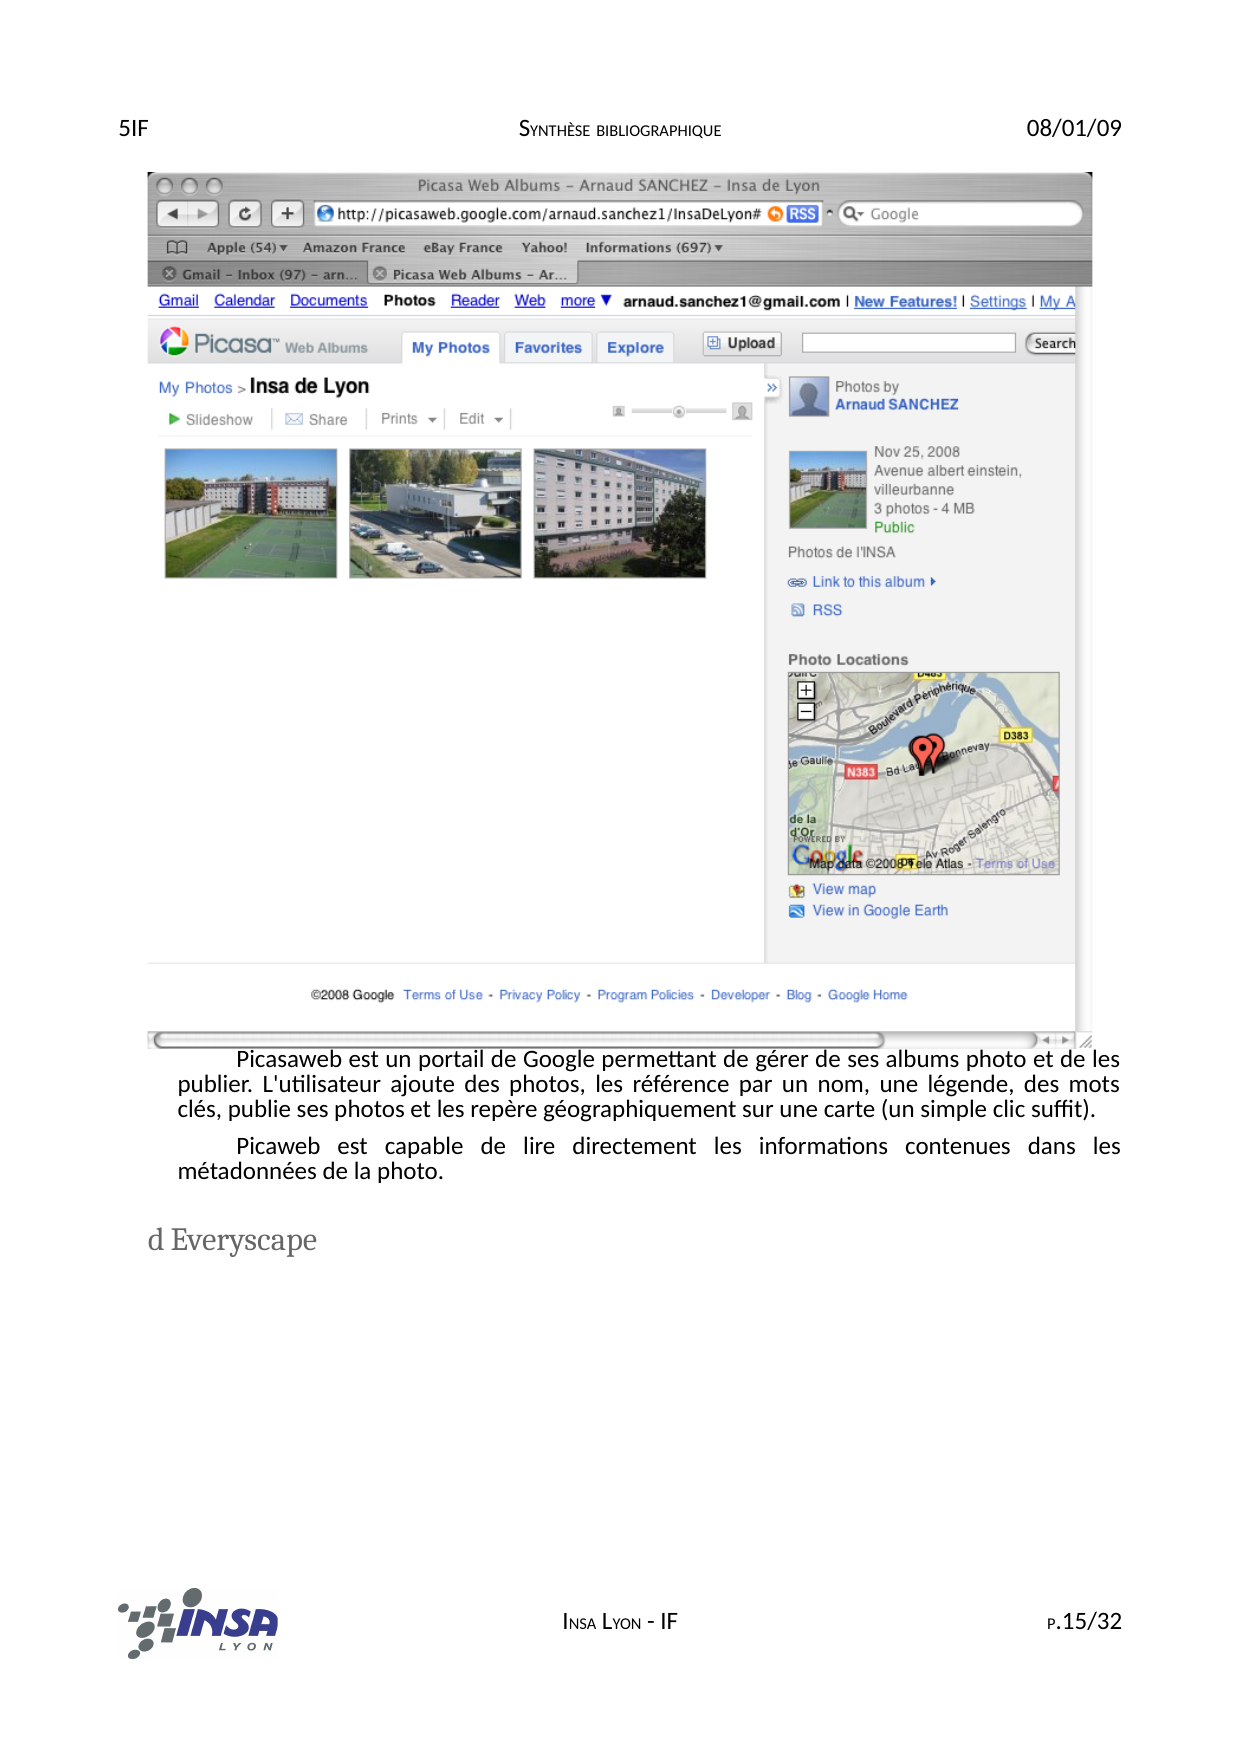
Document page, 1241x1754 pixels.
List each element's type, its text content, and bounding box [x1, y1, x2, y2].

picture [147, 172, 1093, 1049]
text Picasaweb est un portail de Google permettant de gérer de ses albums photo et de les publier. L'utilisateur ajoute des photos, les référence par un nom, une légende, des mots clés, publie ses photos et les repère géographiquement sur une carte (un simple clic suffit). [177, 1010, 1122, 1124]
text Picaweb est capable de lire directement les informations contenues dans les métadonnées de la photo. [177, 1136, 1122, 1186]
picture [118, 1588, 278, 1659]
subtitle Everyscape [118, 1221, 1122, 1258]
